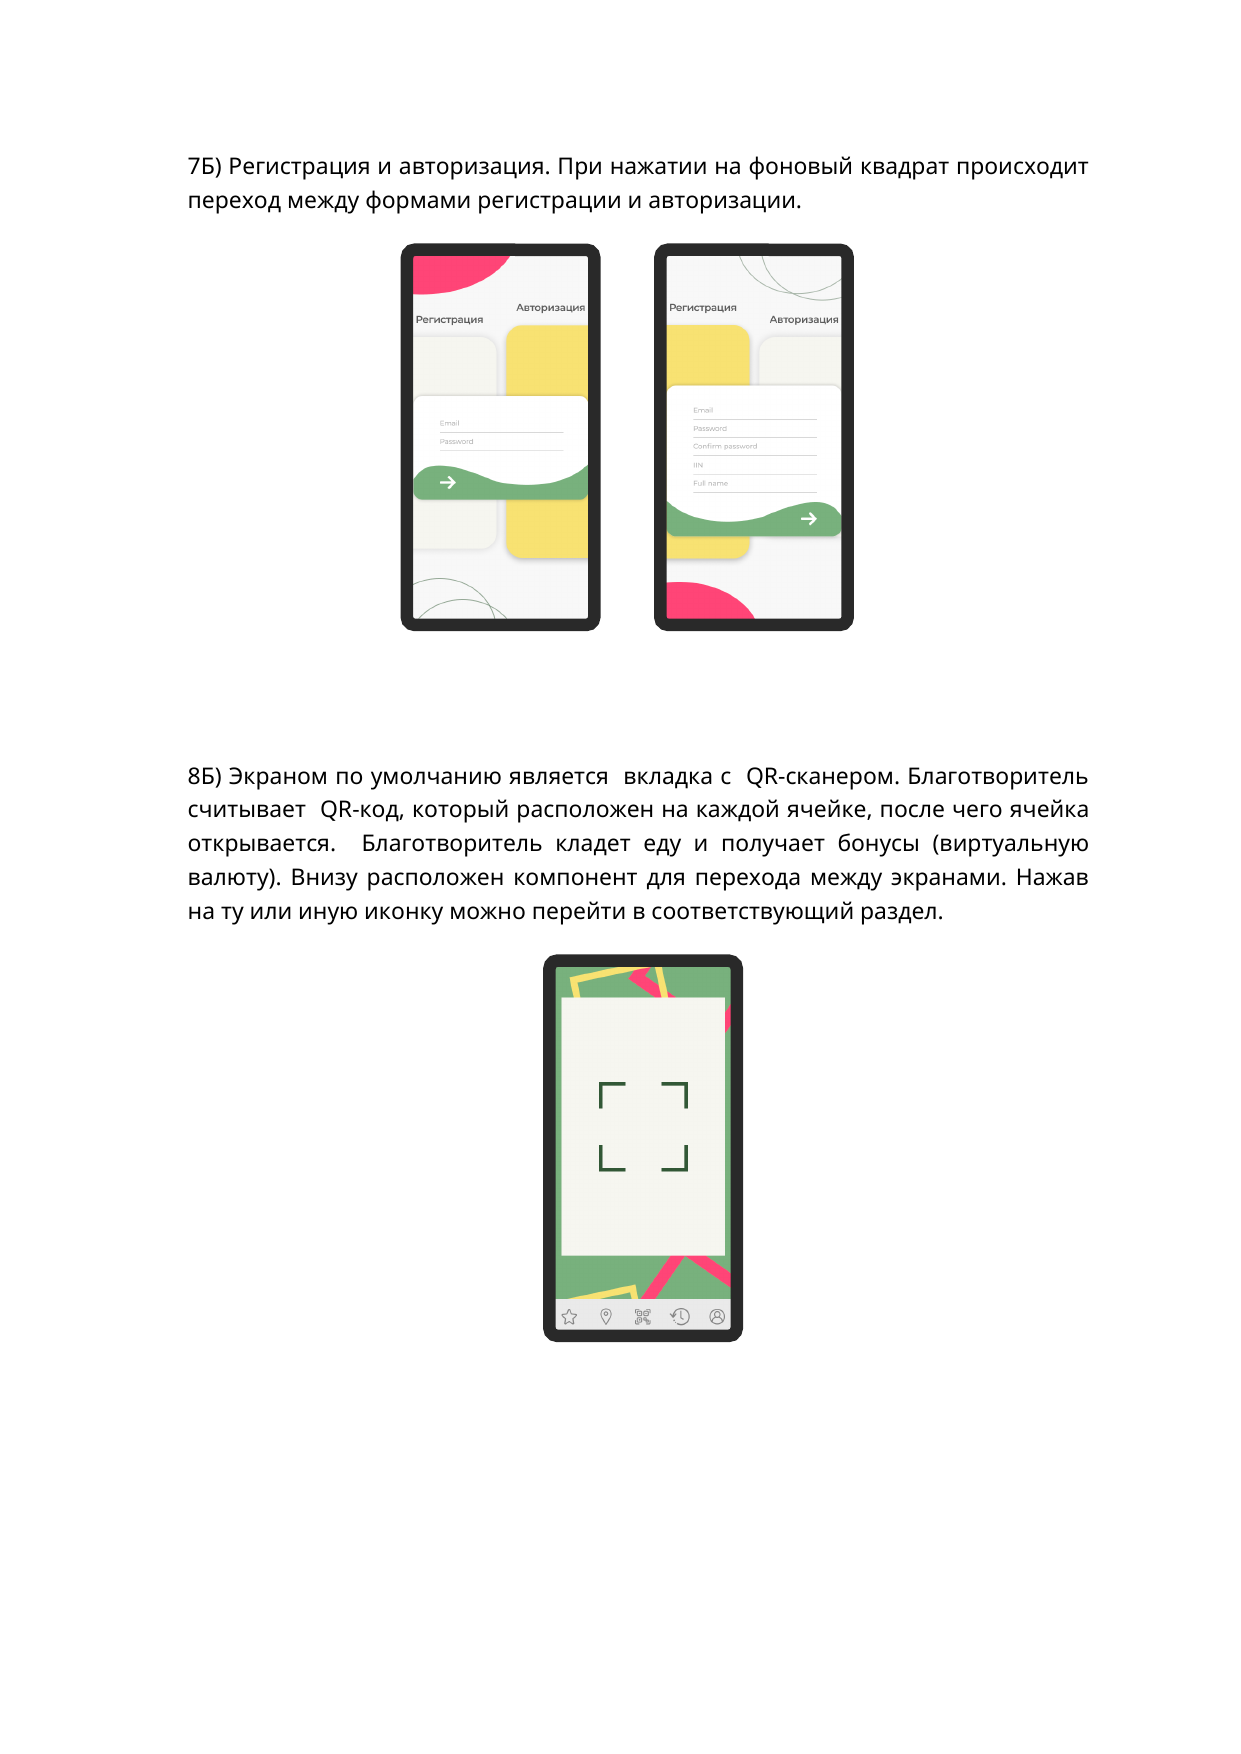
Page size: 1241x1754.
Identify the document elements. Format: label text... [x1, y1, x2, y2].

picture [414, 256, 588, 618]
text 7Б) Регистрация и авторизация. При нажатии на фоновый квадрат происходит переход между формами регистрации и авторизации. [187, 150, 1090, 215]
text 8Б) Экраном по умолчанию является вкладка с QR-сканером. Благотворитель считывает QR-код, который расположен на каждой ячейке, после чего ячейка открывается. Благотворитель кладет еду и получает бонусы (виртуальную валюту). Внизу расположен компонент для перехода между экранами. Нажав на ту или иную иконку можно перейти в соответствующий раздел. [187, 760, 1090, 926]
picture [667, 256, 841, 618]
picture [556, 967, 730, 1329]
